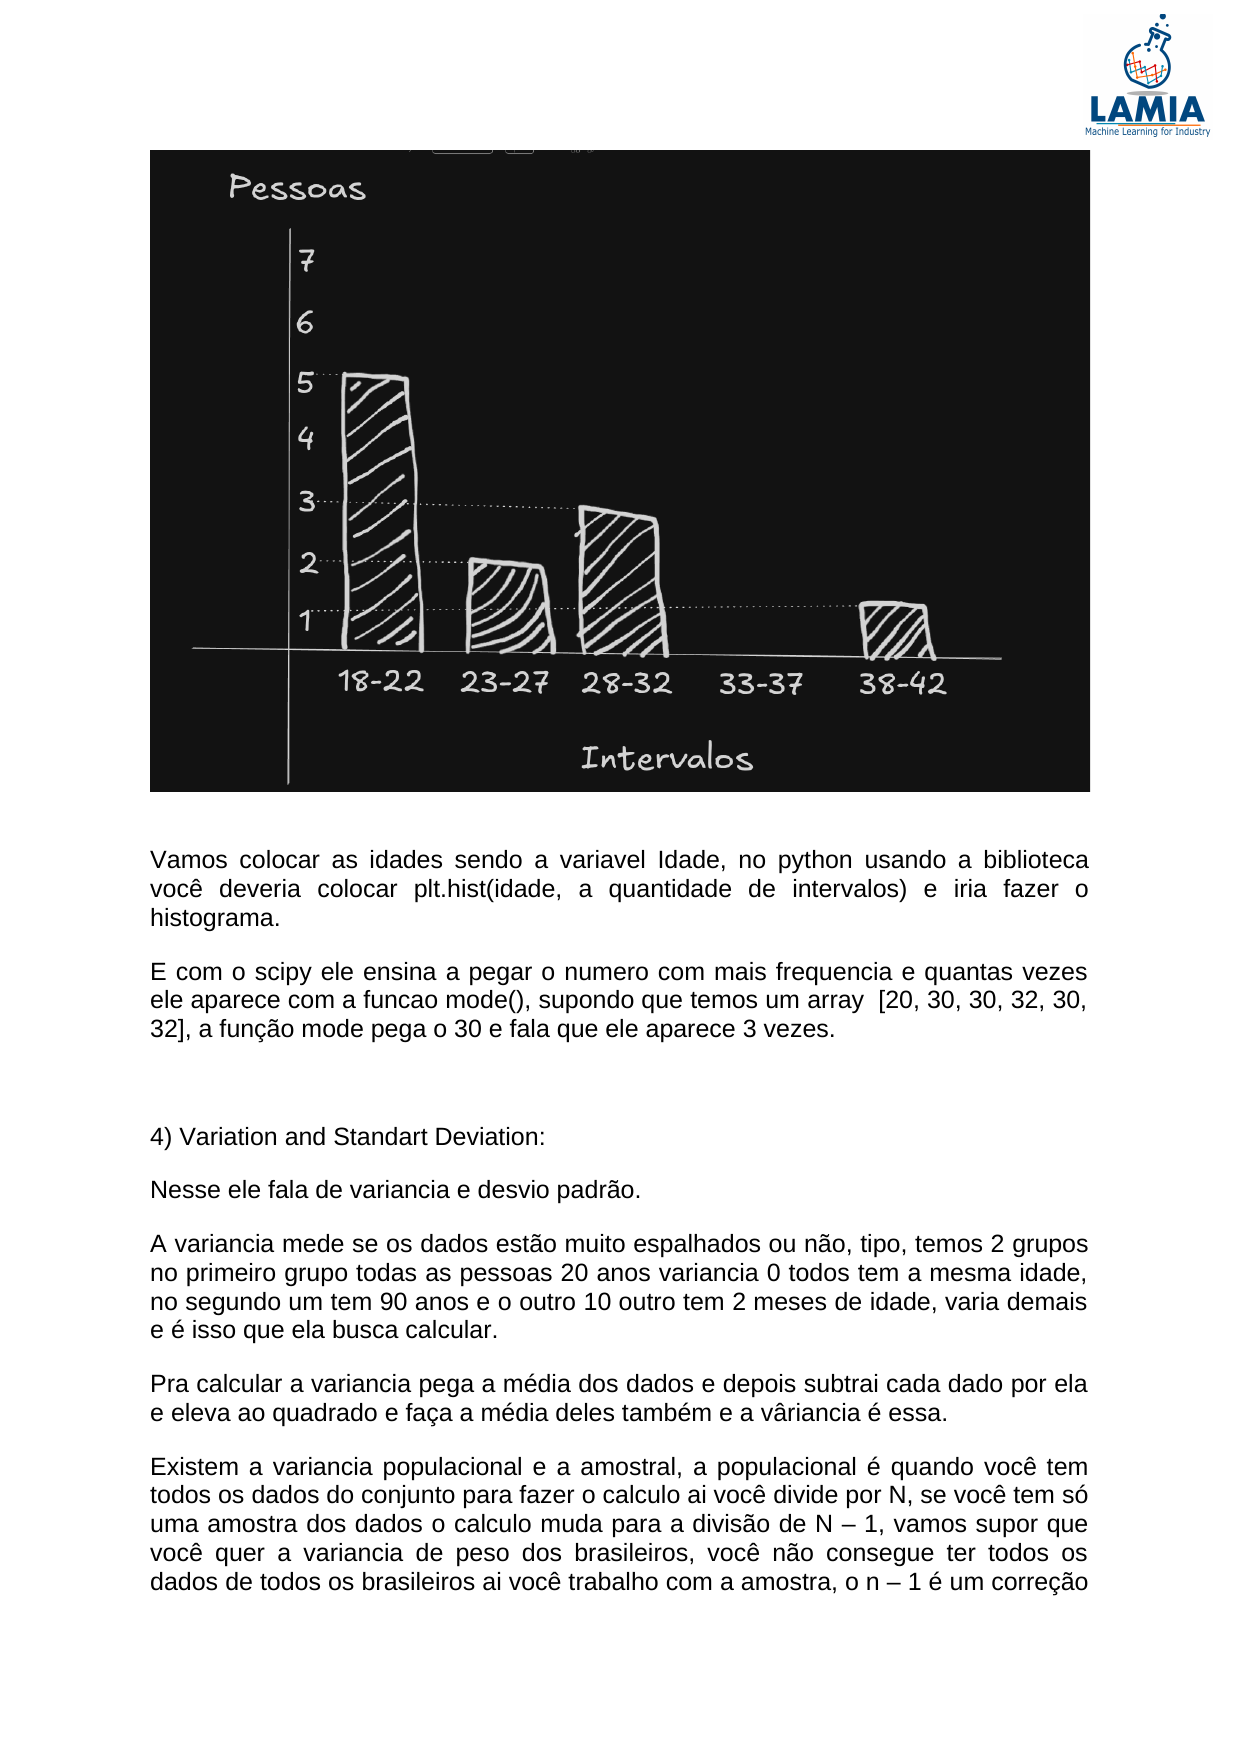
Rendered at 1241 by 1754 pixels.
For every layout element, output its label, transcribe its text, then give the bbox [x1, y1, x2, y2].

text Vamos colocar as idades sendo a variavel Idade, no python usando a biblioteca você deveria colocar plt.hist(idade, a quantidade de intervalos) e iria fazer o histograma. [150, 846, 1090, 932]
picture [150, 150, 1091, 792]
text E com o scipy ele ensina a pegar o numero com mais frequencia e quantas vezes ele aparece com a funcao mode(), supondo que temos um array [20, 30, 30, 32, 30, 32], a função mode pega o 30 e fala que ele aparece 3 vezes. [150, 957, 1090, 1043]
text 4) Variation and Standart Deviation: [150, 1122, 1090, 1151]
text Nesse ele fala de variancia e desvio padrão. [150, 1176, 1090, 1204]
picture [1082, 14, 1214, 140]
text Pra calcular a variancia pega a média dos dados e depois subtrai cada dado por ela e eleva ao quadrado e faça a média deles também e a vâriancia é essa. [150, 1369, 1090, 1427]
text A variancia mede se os dados estão muito espalhados ou não, tipo, temos 2 grupos no primeiro grupo todas as pessoas 20 anos variancia 0 todos tem a mesma idade, no segundo um tem 90 anos e o outro 10 outro tem 2 meses de idade, varia demais e é isso que ela busca calcular. [150, 1229, 1090, 1344]
text Existem a variancia populacional e a amostral, a populacional é quando você tem todos os dados do conjunto para fazer o calculo ai você divide por N, se você tem só uma amostra dos dados o calculo muda para a divisão de N – 1, vamos supor que você quer a variancia de peso dos brasileiros, você não consegue ter todos os dados de todos os brasileiros ai você trabalho com a amostra, o n – 1 é um correção [150, 1452, 1090, 1596]
